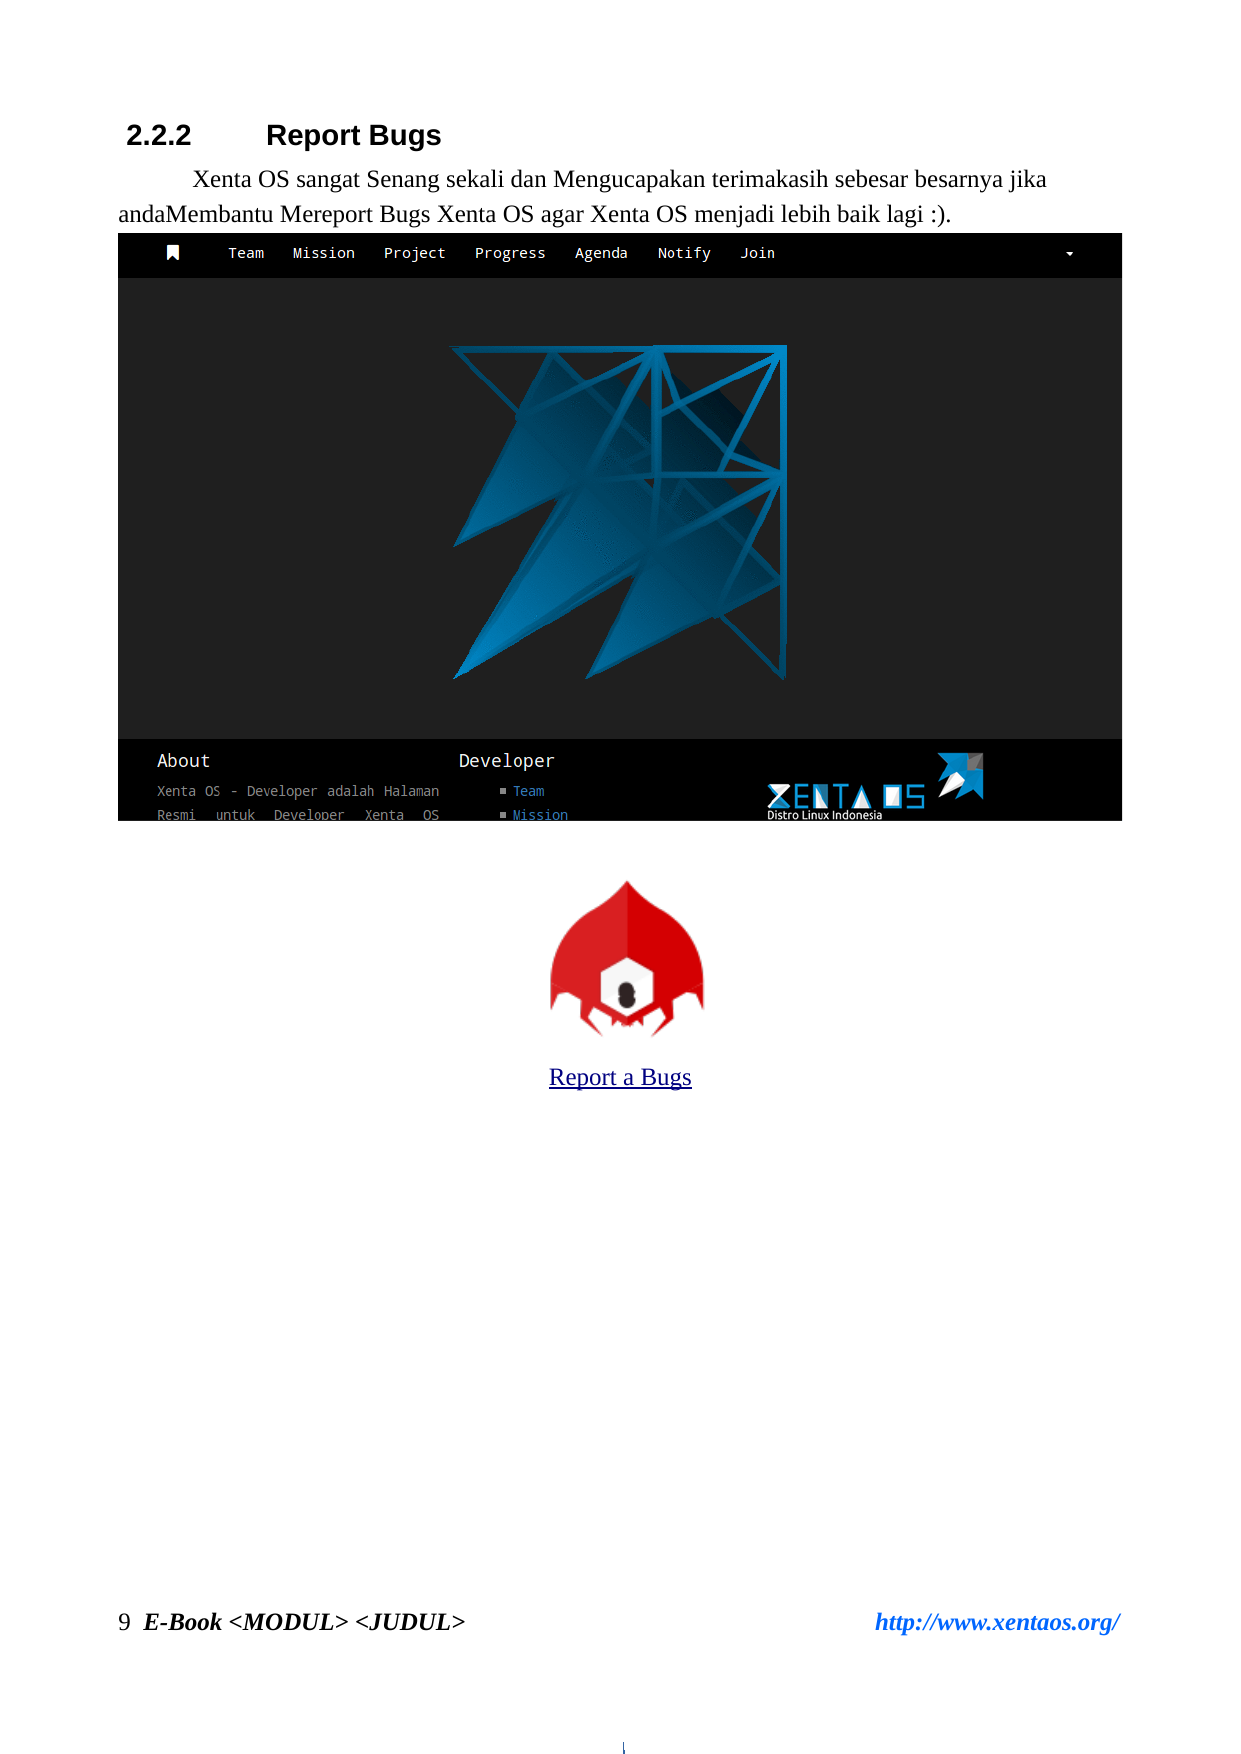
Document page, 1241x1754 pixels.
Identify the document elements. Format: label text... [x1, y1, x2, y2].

picture [463, 861, 777, 1057]
picture [118, 233, 1123, 821]
text Xenta OS sangat Senang sekali dan Mengucapakan terimakasih sebesar besarnya jika andaMembantu Mereport Bugs Xenta OS agar Xenta OS menjadi lebih baik lagi :). [118, 164, 1122, 228]
text Report a Bugs [118, 1062, 1122, 1091]
subtitle Report Bugs [118, 118, 1122, 152]
